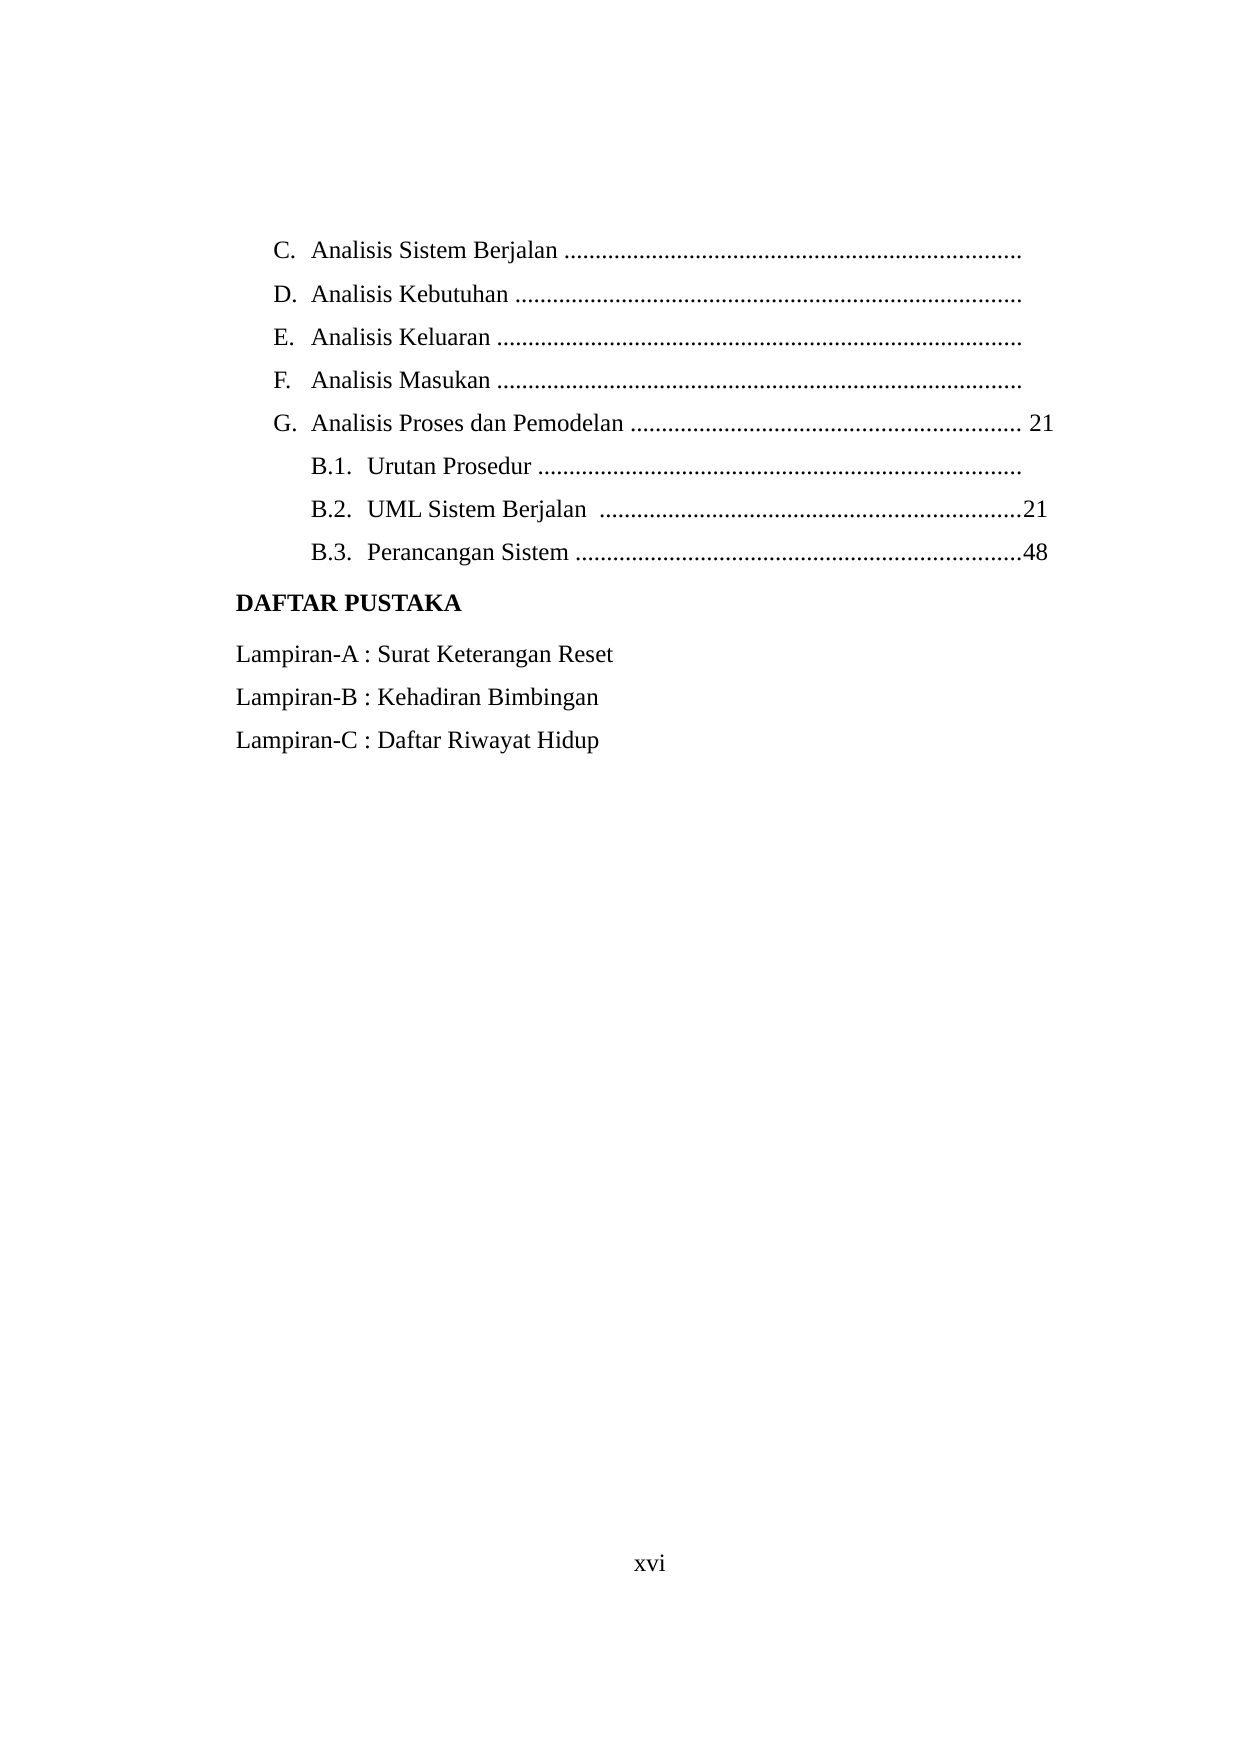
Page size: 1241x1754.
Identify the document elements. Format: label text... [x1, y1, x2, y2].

list DAFTAR PUSTAKA [236, 588, 1063, 617]
list Analisis Keluaran [273, 322, 1063, 351]
list Analisis Kebutuhan [273, 279, 1063, 307]
list Perancangan Sistem 48 [311, 537, 1063, 566]
list Urutan Prosedur [311, 451, 1063, 480]
list Analisis Masukan [273, 365, 1063, 394]
text Lampiran-B : Kehadiran Bimbingan [236, 682, 1063, 711]
text Lampiran-C : Daftar Riwayat Hidup [236, 725, 1063, 754]
list Analisis Proses dan Pemodelan 21 [273, 408, 1063, 437]
text Lampiran-A : Surat Keterangan Reset [236, 639, 1063, 667]
list UML Sistem Berjalan 21 [311, 494, 1063, 523]
list Analisis Sistem Berjalan [273, 236, 1063, 264]
